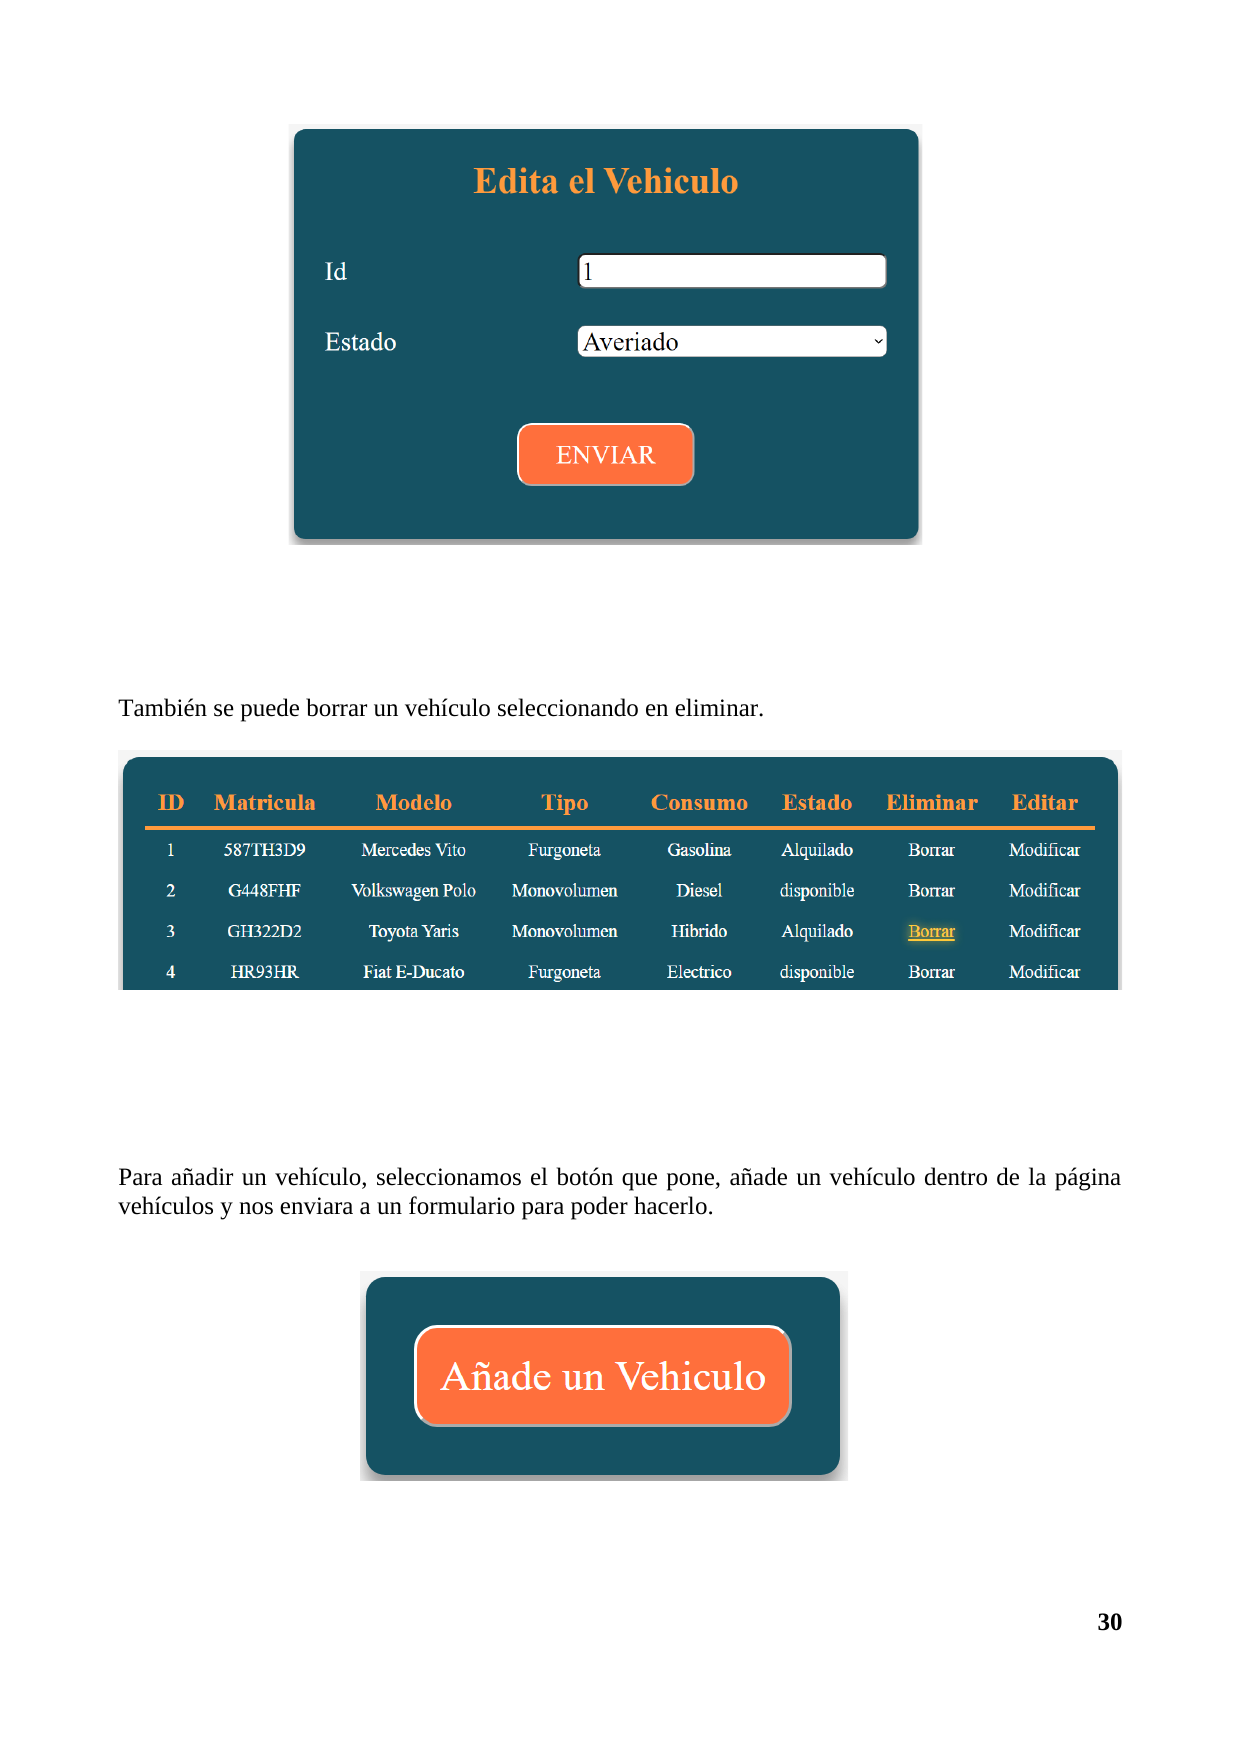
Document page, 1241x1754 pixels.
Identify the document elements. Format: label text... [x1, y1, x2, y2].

picture [360, 1271, 849, 1481]
text Para añadir un vehículo, seleccionamos el botón que pone, añade un vehículo dentro de la página vehículos y nos enviara a un formulario para poder hacerlo. [118, 1162, 1122, 1219]
picture [118, 750, 1123, 990]
picture [288, 124, 923, 545]
text También se puede borrar un vehículo seleccionando en eliminar. [118, 693, 1122, 722]
